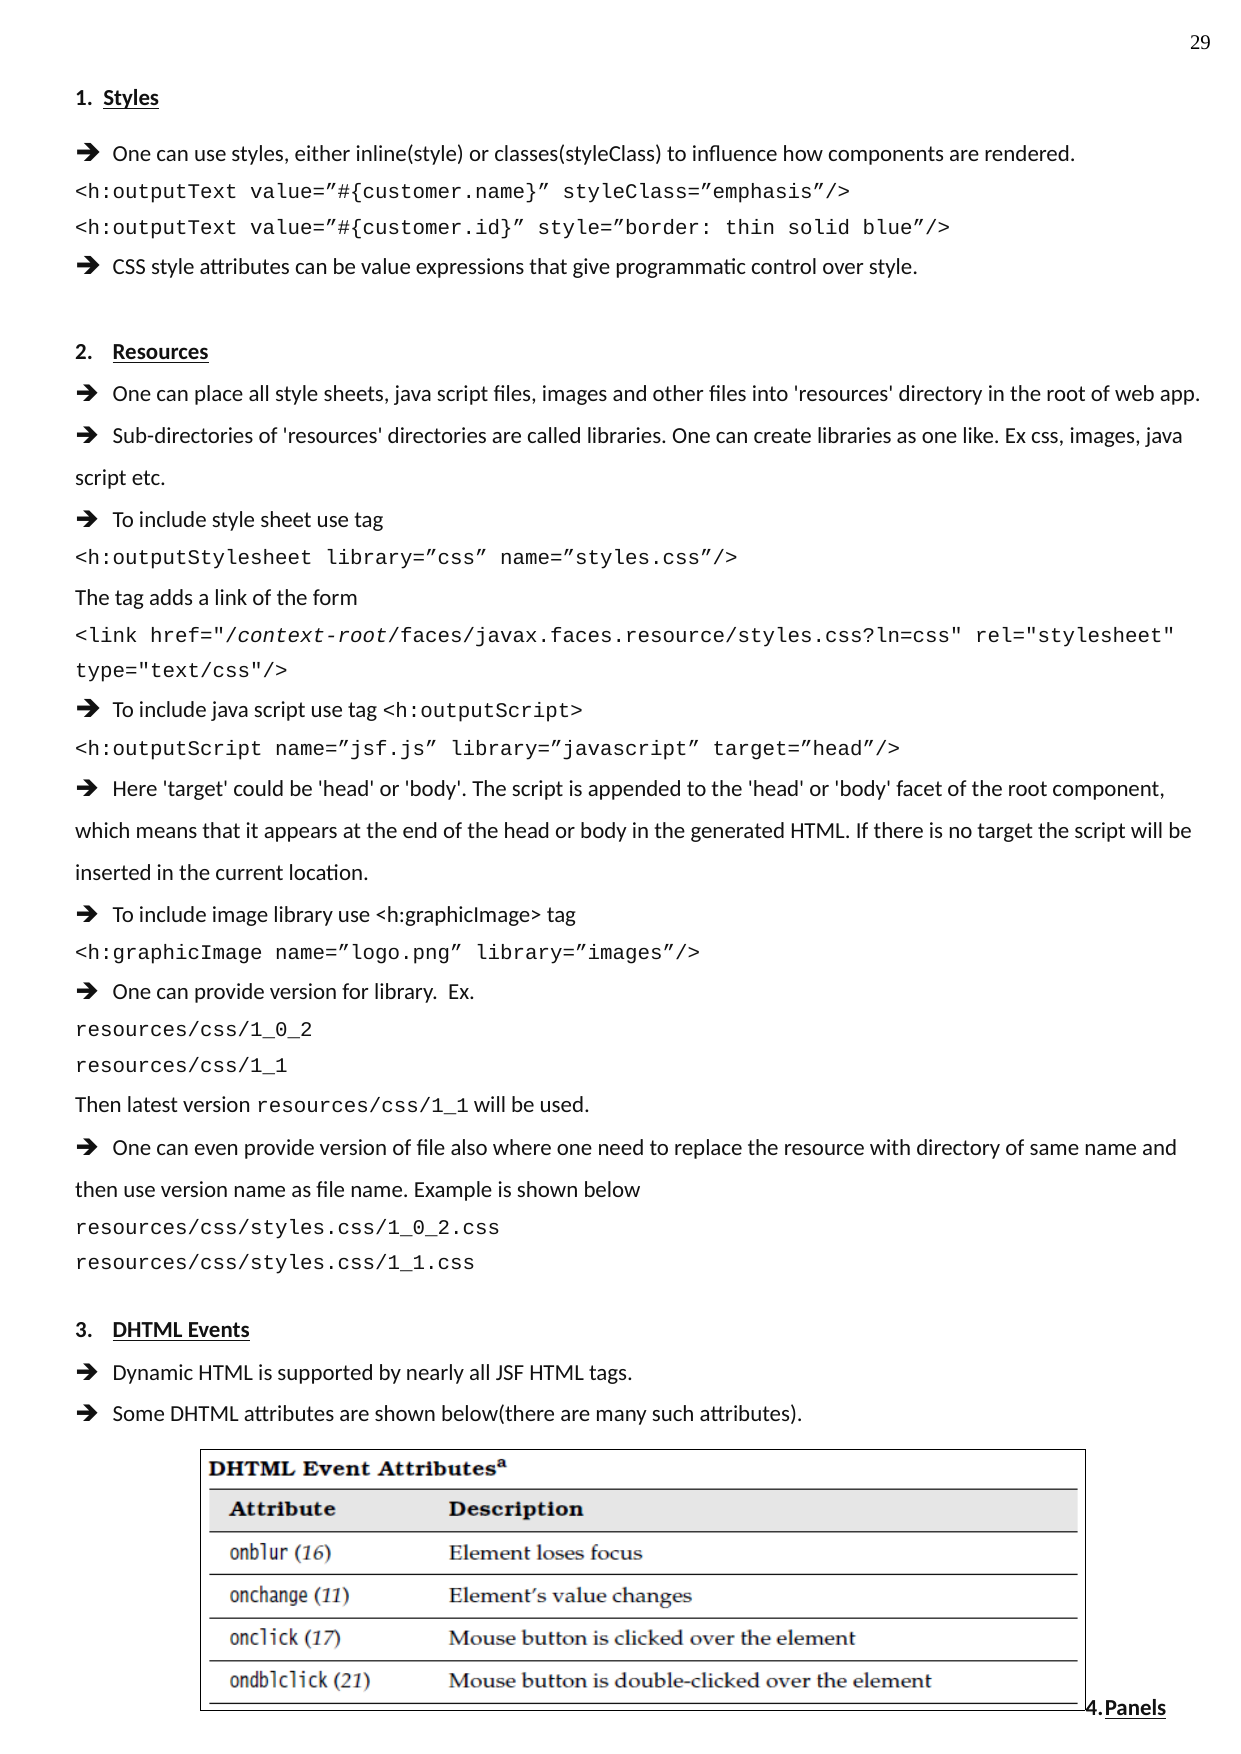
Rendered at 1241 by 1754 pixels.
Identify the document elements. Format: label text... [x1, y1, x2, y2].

text resources/css/styles.css/1_1.css [75, 1252, 1211, 1276]
list The tag adds a link of the form [75, 583, 1211, 611]
list To include java script use tag <h:outputScript> [75, 696, 1211, 724]
list 4. Panels [75, 1693, 1211, 1721]
list One can use styles, either inline(style) or classes(styleClass) to influence how components are rendered. [75, 139, 1211, 168]
list One can place all style sheets, java script files, images and other files into 'resources' directory in the root of web app. [75, 379, 1211, 407]
list One can even provide version of file also where one need to replace the resource with directory of same name and then use version name as file name. Example is shown below [75, 1133, 1211, 1203]
text 2. Resources [75, 337, 1211, 366]
text Then latest version resources/css/1_1 will be used. [75, 1090, 1211, 1118]
list One can provide version for library. Ex. [75, 977, 1211, 1005]
list Dynamic HTML is supported by nearly all JSF HTML tags. [75, 1358, 1211, 1386]
list <link href="/context-root/faces/javax.faces.resource/styles.css?ln=css" rel="stylesheet" type="text/css"/> [75, 625, 1211, 684]
text <h:graphicImage name=”logo.png” library=”images”/> [75, 942, 1211, 965]
text <h:outputText value=”#{customer.id}” style=”border: thin solid blue”/> [75, 217, 1211, 241]
list Some DHTML attributes are shown below(there are many such attributes). [75, 1399, 1211, 1428]
text 3. DHTML Events [75, 1316, 1211, 1344]
text resources/css/1_1 [75, 1054, 1211, 1078]
text resources/css/styles.css/1_0_2.css [75, 1217, 1211, 1240]
list To include style sheet use tag [75, 505, 1211, 533]
text 1. Styles [75, 83, 1211, 112]
list CSS style attributes can be value expressions that give programmatic control over style. [75, 252, 1211, 280]
list To include image library use <h:graphicImage> tag [75, 900, 1211, 928]
list Sub-directories of 'resources' directories are called libraries. One can create libraries as one like. Ex css, images, java script etc. [75, 421, 1211, 491]
list Here 'target' could be 'head' or 'body'. The script is appended to the 'head' or 'body' facet of the root component, which means that it appears at the end of the head or body in the generated HTML. If there is no target the script will be inserted in the current location. [75, 774, 1211, 886]
text <h:outputText value=”#{customer.name}” styleClass=”emphasis”/> [75, 182, 1211, 205]
list <h:outputStylesheet library=”css” name=”styles.css”/> [75, 547, 1211, 571]
text resources/css/1_0_2 [75, 1019, 1211, 1043]
text <h:outputScript name=”jsf.js” library=”javascript” target=”head”/> [75, 738, 1211, 762]
